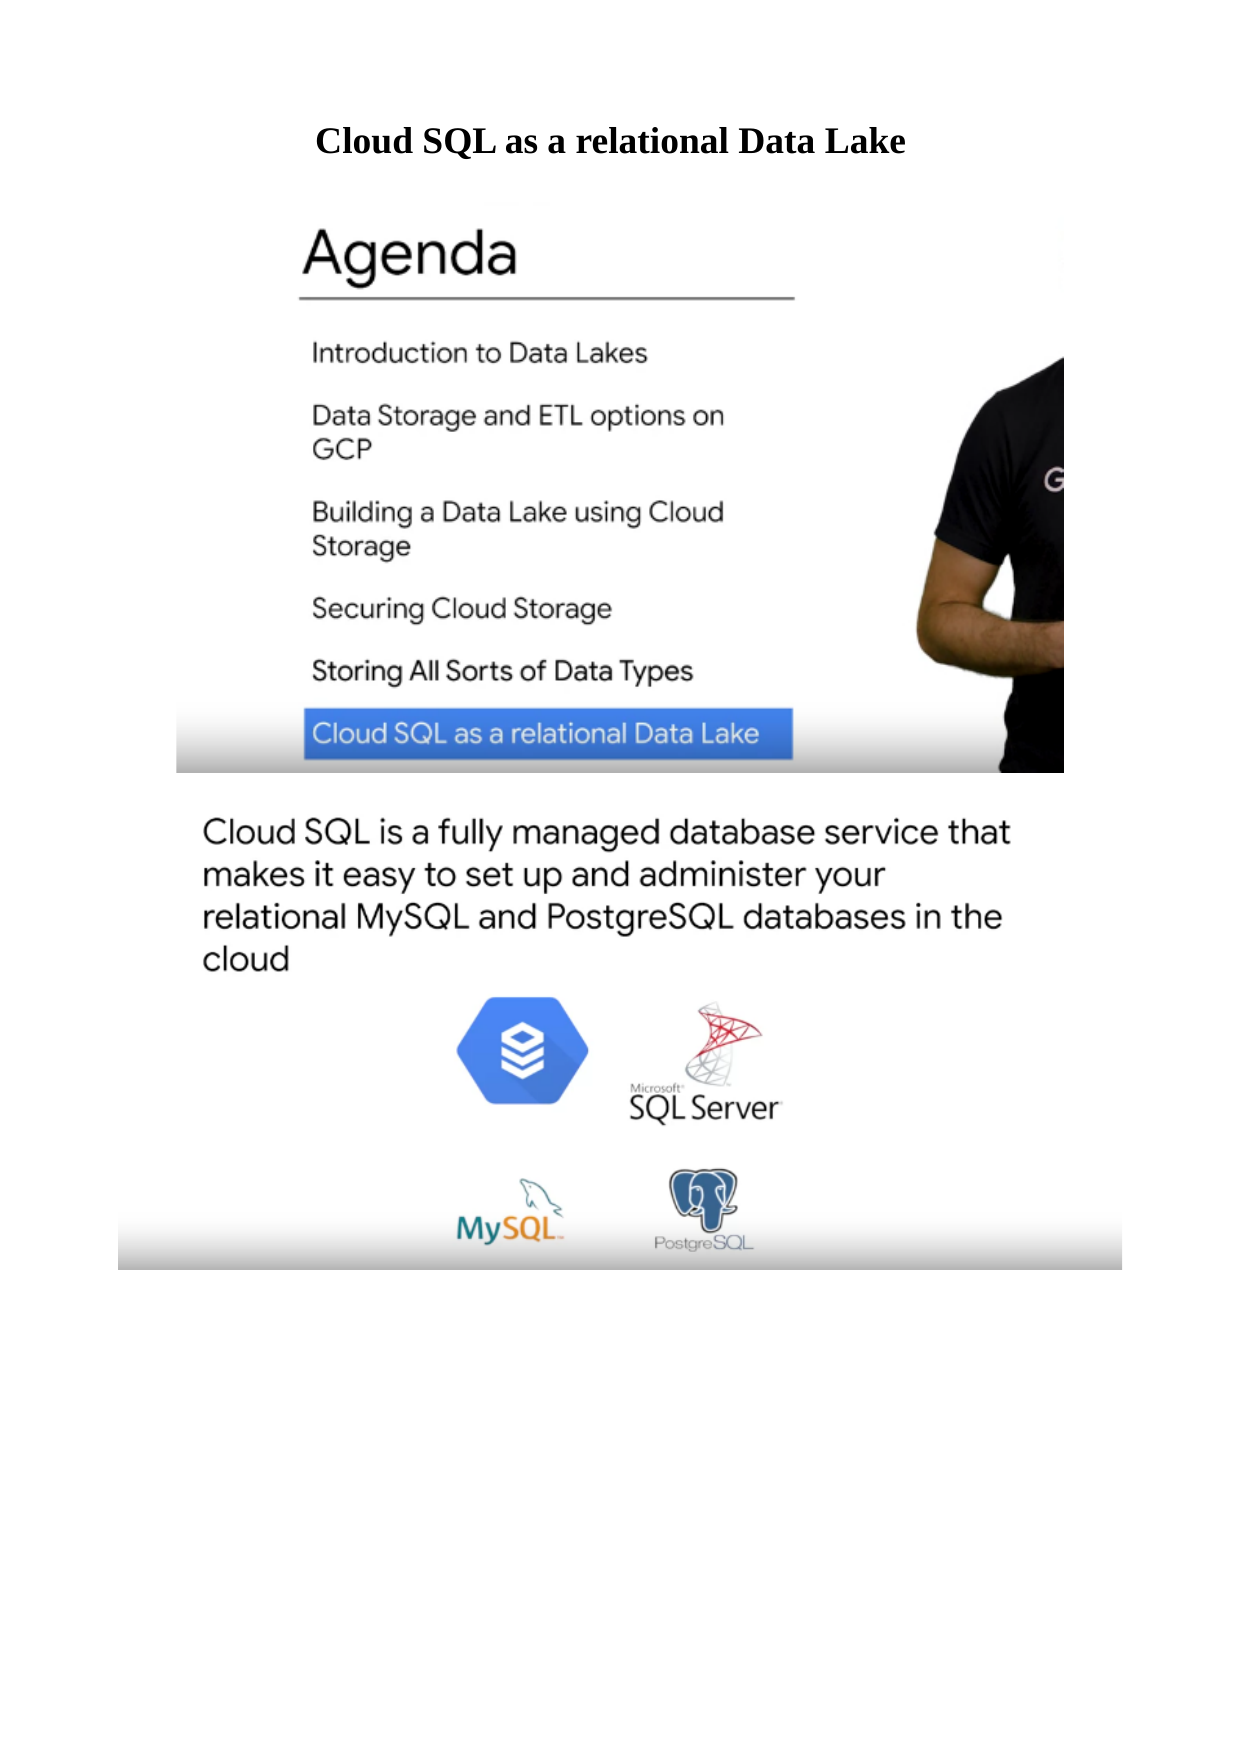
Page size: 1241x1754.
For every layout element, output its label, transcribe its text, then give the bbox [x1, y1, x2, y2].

picture [176, 202, 1064, 773]
picture [118, 801, 1123, 1270]
subtitle Cloud SQL as a relational Data Lake [118, 118, 1122, 161]
